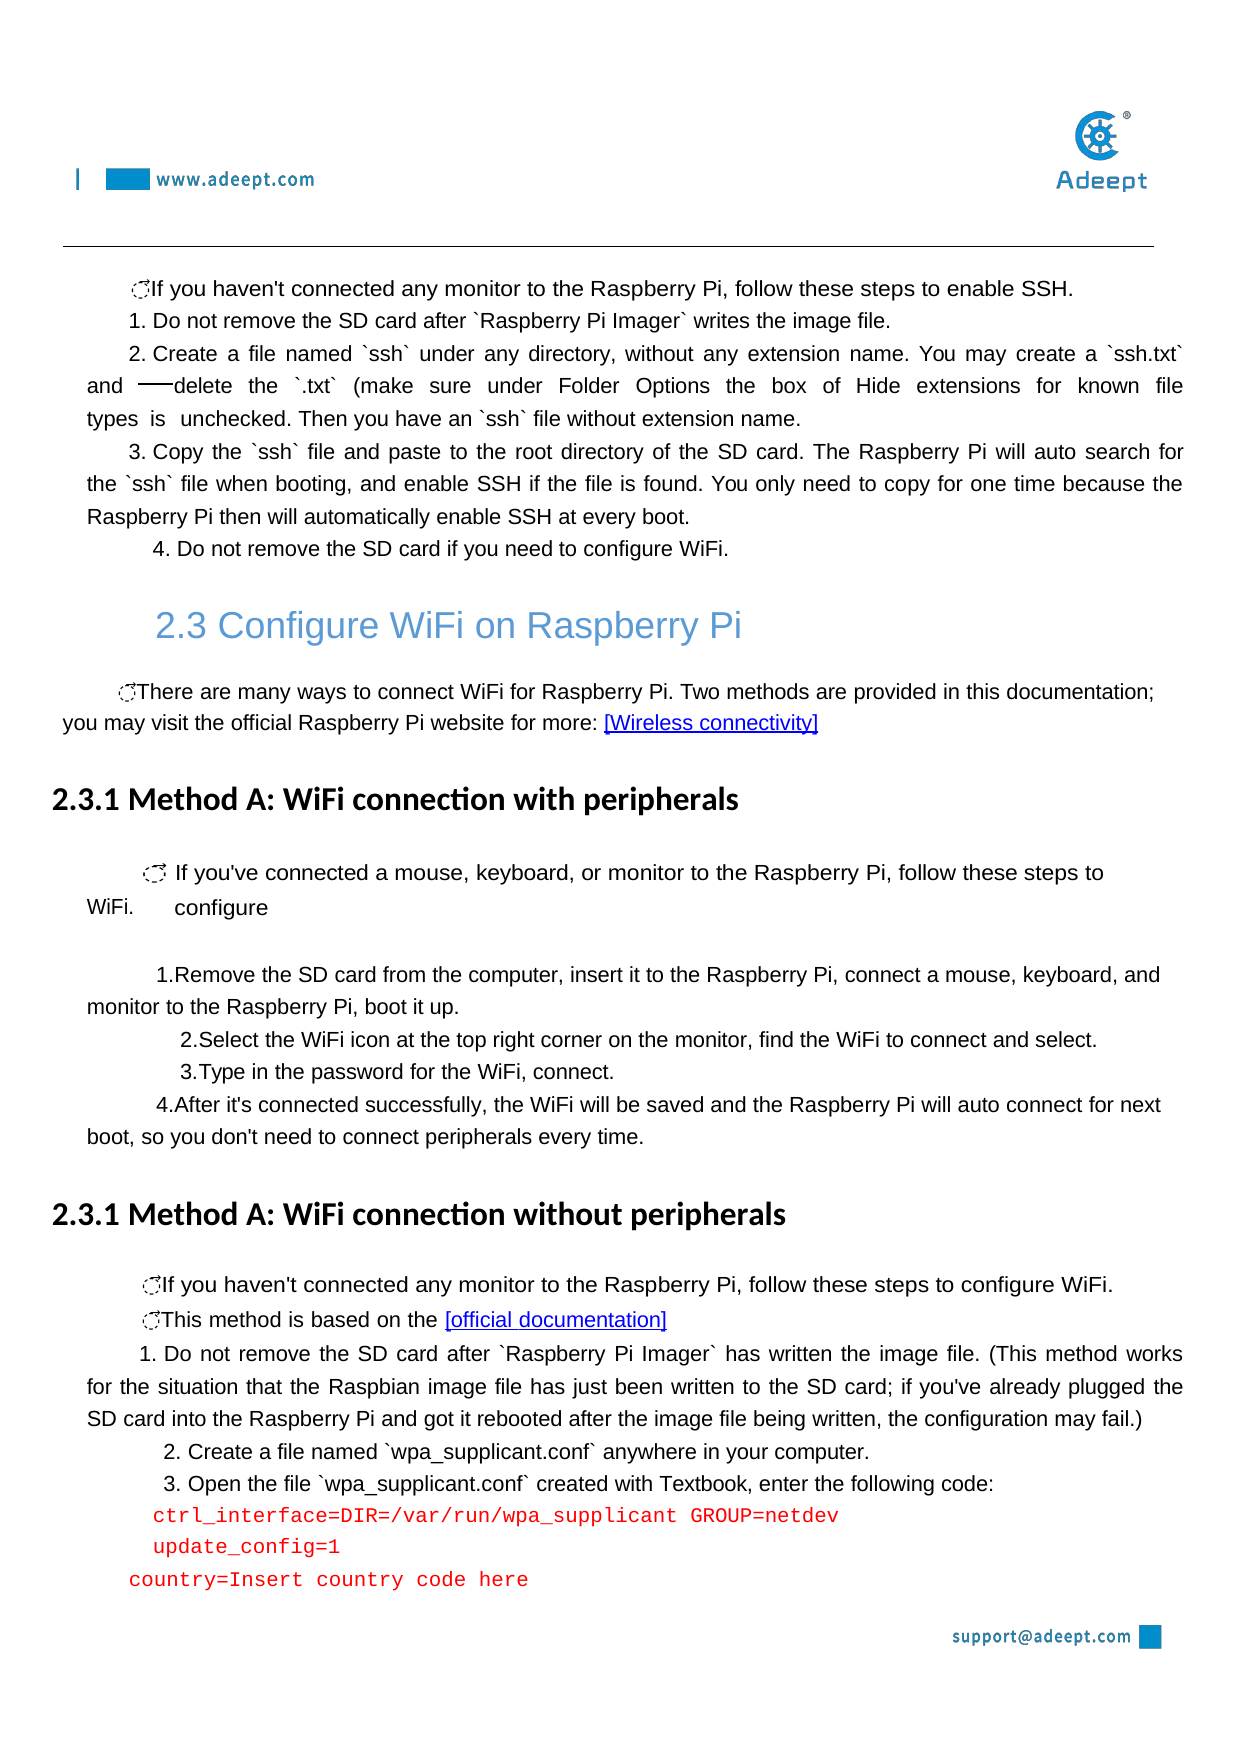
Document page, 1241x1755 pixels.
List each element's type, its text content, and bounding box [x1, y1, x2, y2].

text monitor to the Raspberry Pi, boot it up. [87, 994, 1195, 1019]
subtitle Method A: WiFi connection with peripherals [52, 778, 1195, 818]
text ⃗There are many ways to connect WiFi for Raspberry Pi. Two methods are provided in this documentation; you may visit the official Raspberry Pi website for more: [Wireless connectivity] [62, 676, 1184, 735]
text WiFi. [87, 894, 137, 919]
picture [1056, 111, 1147, 192]
list Create a file named `ssh` under any directory, without any extension name. You may create a `ssh.txt` and delete the `.txt` (make sure under Folder Options the box of Hide extensions for known file types is unchecked. Then you have an `ssh` file without extension name. [62, 341, 1184, 431]
text ⃗If you haven't connected any monitor to the Raspberry Pi, follow these steps to configure WiFi. [141, 1264, 1195, 1299]
list Do not remove the SD card if you need to configure WiFi. [152, 536, 1195, 562]
list Create a file named `wpa_supplicant.conf` anywhere in your computer. [163, 1439, 1195, 1464]
text ⃗ If you've connected a mouse, keyboard, or monitor to the Raspberry Pi, follow these steps to configure [141, 853, 1195, 923]
list Open the file `wpa_supplicant.conf` created with Textbook, enter the following code: ctrl_interface=DIR=/var/run/wpa_supplicant GROUP=netdev update_config=1 [128, 1471, 994, 1560]
text ⃗This method is based on the [official documentation] [141, 1299, 1195, 1335]
list Type in the password for the WiFi, connect. [180, 1059, 1195, 1084]
subtitle Configure WiFi on Raspberry Pi [155, 603, 1195, 647]
list Do not remove the SD card after `Raspberry Pi Imager` has written the image file. (This method works for the situation that the Raspbian image file has just been written to the SD card; if you've already plugged the SD card into the Raspberry Pi and got it rebooted after the image file being written, the configuration may fail.) [62, 1341, 1184, 1431]
list Remove the SD card from the computer, insert it to the Raspberry Pi, connect a mouse, keyboard, and [147, 962, 1195, 987]
list Copy the `ssh` file and paste to the root directory of the SD card. The Raspberry Pi will auto search for the `ssh` file when booting, and enable SSH if the file is found. You only need to copy for one time because the Raspberry Pi then will automatically enable SSH at every boot. [62, 439, 1184, 529]
picture [75, 167, 343, 191]
text ⃗If you haven't connected any monitor to the Raspberry Pi, follow these steps to enable SSH. [130, 274, 1195, 302]
list Do not remove the SD card after `Raspberry Pi Imager` writes the image file. [62, 308, 1195, 334]
list After it's connected successfully, the WiFi will be saved and the Raspberry Pi will auto connect for next boot, so you don't need to connect peripherals every time. [68, 1092, 1184, 1149]
subtitle Method A: WiFi connection without peripherals [52, 1193, 1195, 1233]
picture [947, 1625, 1139, 1649]
text country=Insert country code here [128, 1569, 587, 1593]
list Select the WiFi icon at the top right corner on the monitor, find the WiFi to connect and select. [180, 1027, 1195, 1052]
